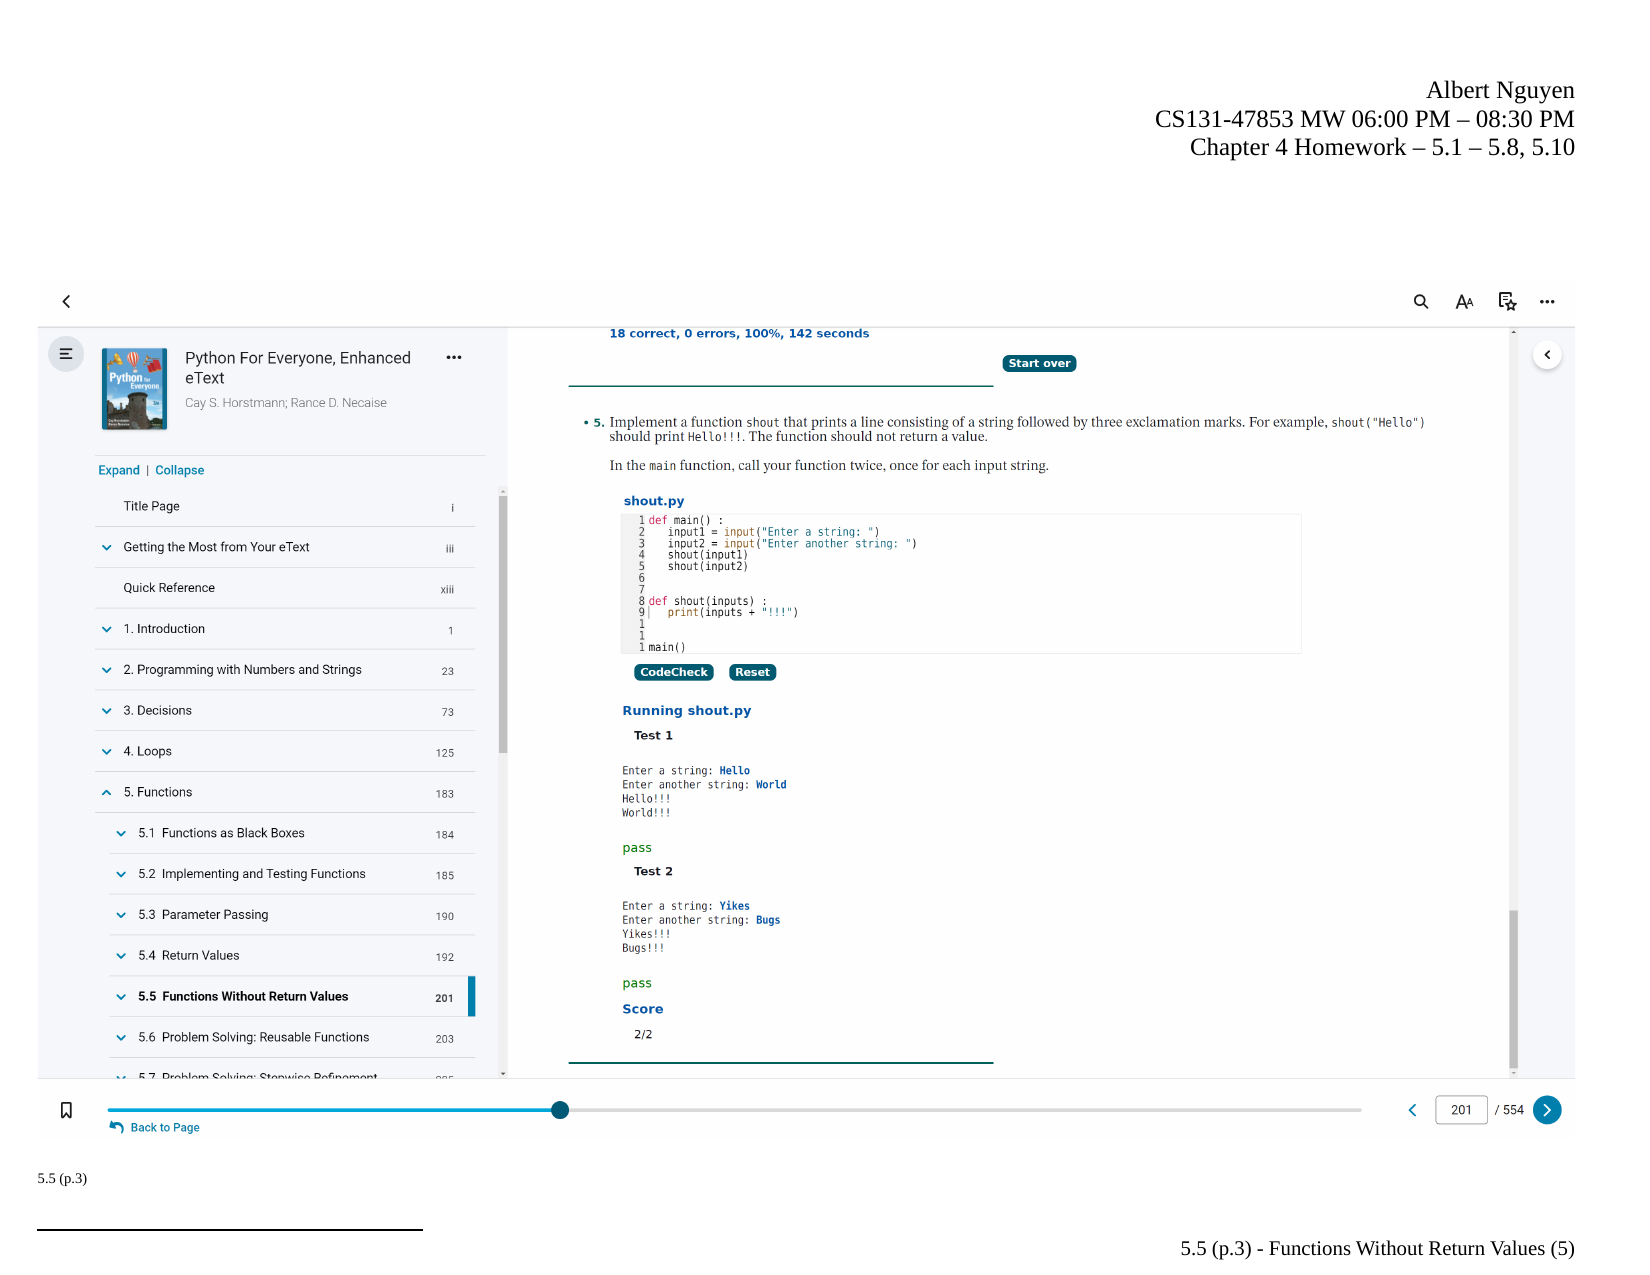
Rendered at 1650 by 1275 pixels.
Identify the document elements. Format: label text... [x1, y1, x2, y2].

text - Functions Without Return Values (5) [37, 1236, 1575, 1260]
picture [37, 276, 1575, 1141]
